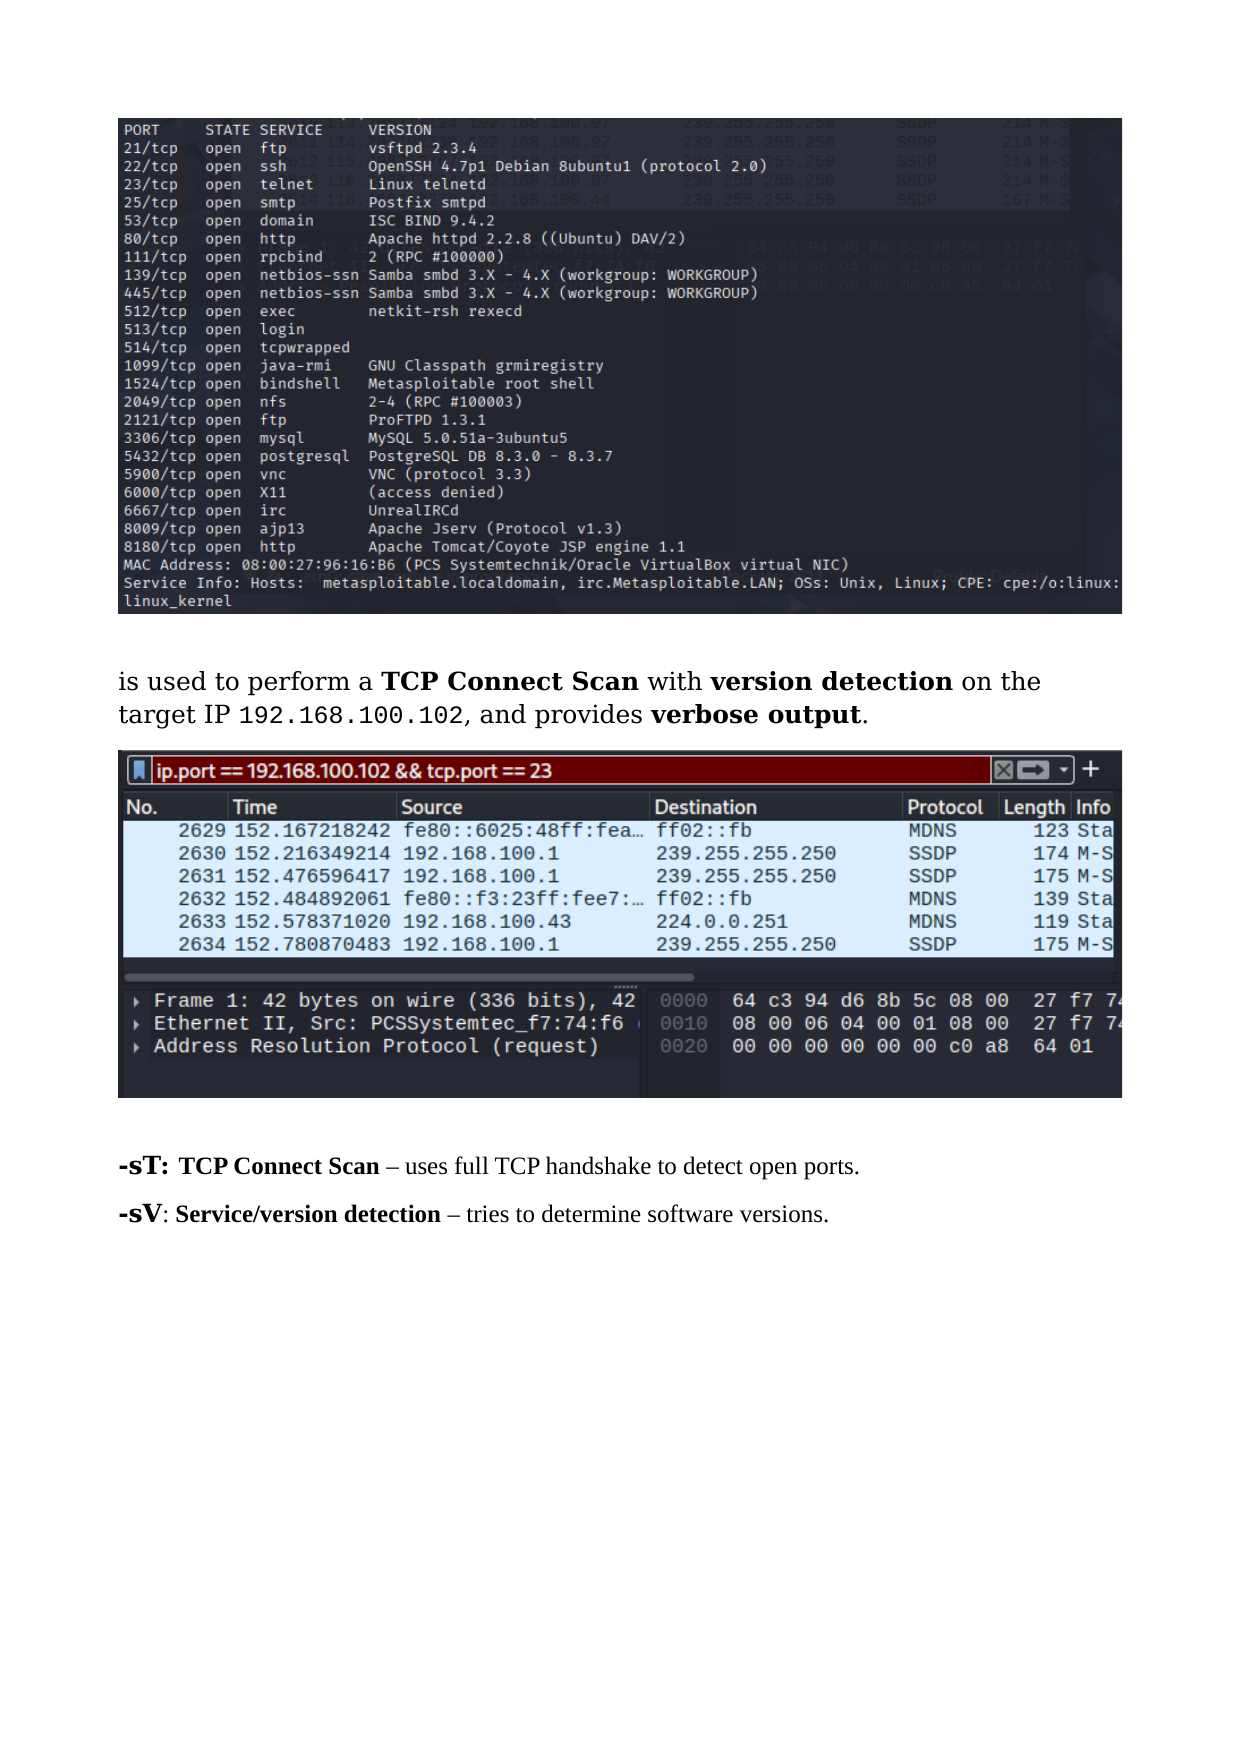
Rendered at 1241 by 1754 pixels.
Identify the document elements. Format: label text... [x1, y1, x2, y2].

picture [118, 118, 1123, 614]
text -sT: TCP Connect Scan – uses full TCP handshake to detect open ports. [118, 1151, 1122, 1180]
text -sV: Service/version detection – tries to determine software versions. [118, 1199, 1122, 1228]
picture [118, 750, 1123, 1098]
text is used to perform a TCP Connect Scan with version detection on the target IP 192.168.100.102, and provides verbose output. [118, 667, 1122, 731]
